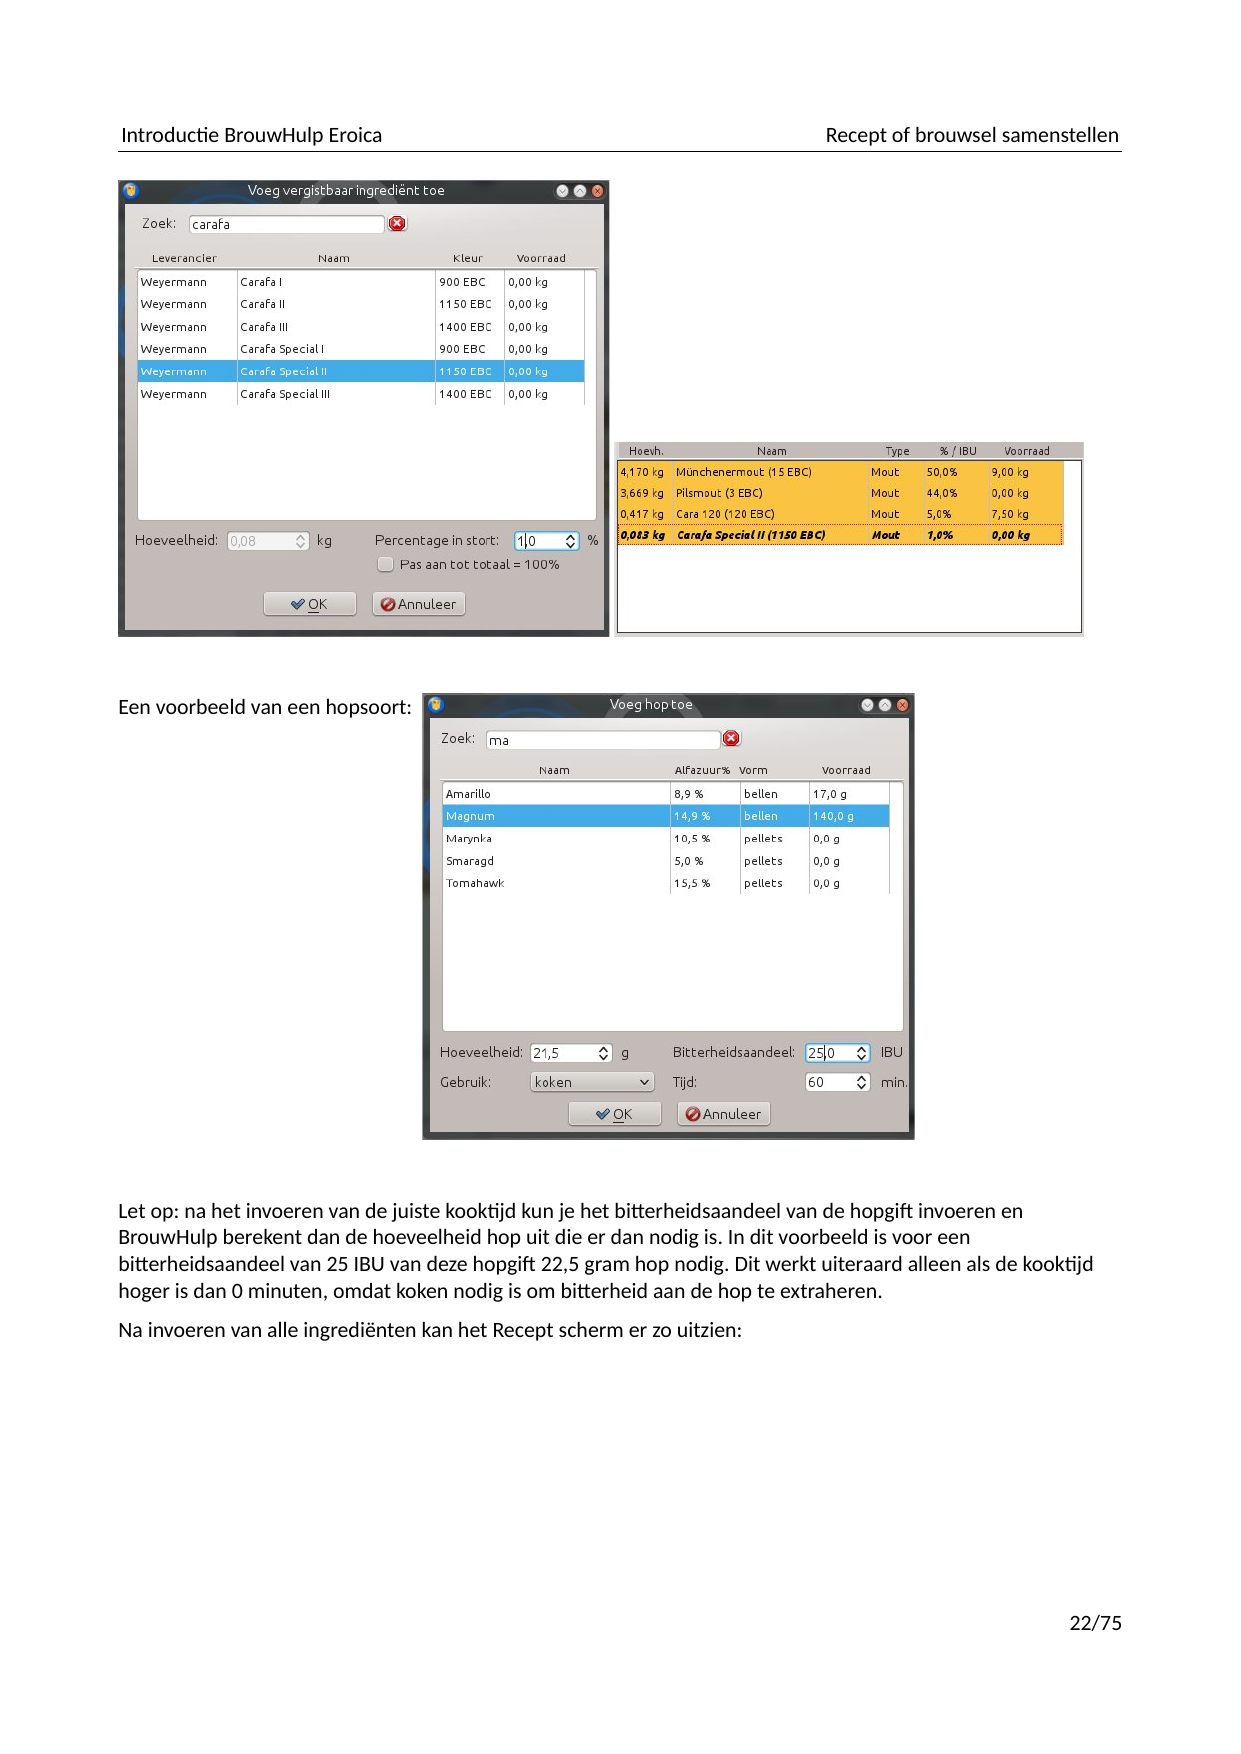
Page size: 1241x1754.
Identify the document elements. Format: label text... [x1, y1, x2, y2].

text Let op: na het invoeren van de juiste kooktijd kun je het bitterheidsaandeel van de hopgift invoeren en BrouwHulp berekent dan de hoeveelheid hop uit die er dan nodig is. In dit voorbeeld is voor een bitterheidsaandeel van 25 IBU van deze hopgift 22,5 gram hop nodig. Dit werkt uiteraard alleen als de kooktijd hoger is dan 0 minuten, omdat koken nodig is om bitterheid aan de hop te extraheren. [118, 1197, 1122, 1303]
picture [118, 180, 610, 637]
text Na invoeren van alle ingrediënten kan het Recept scherm er zo uitzien: [118, 1316, 1122, 1343]
picture [422, 693, 915, 1140]
text Een voorbeeld van een hopsoort: [118, 693, 1122, 1145]
picture [614, 442, 1084, 637]
